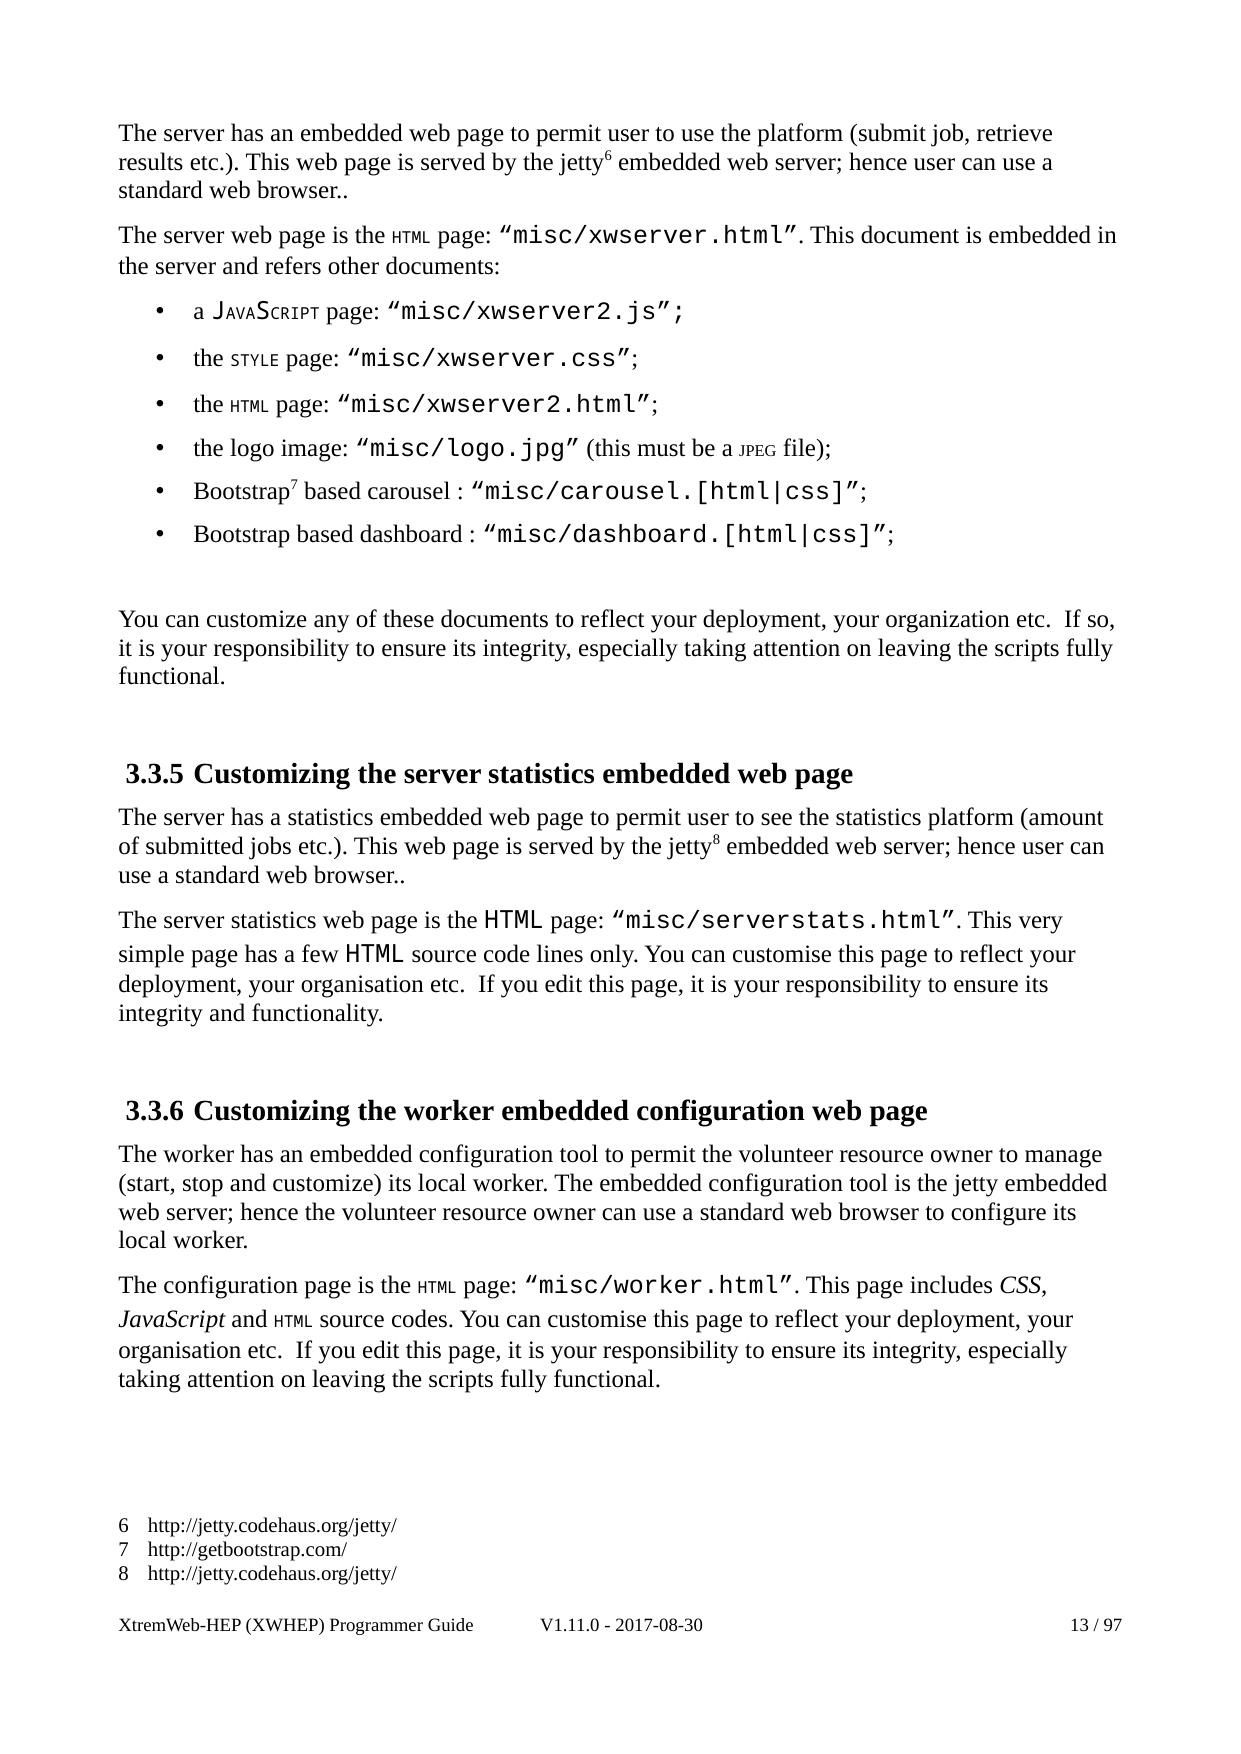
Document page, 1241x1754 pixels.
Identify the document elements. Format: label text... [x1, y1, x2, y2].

subtitle Customizing the server statistics embedded web page [118, 756, 1122, 790]
list Bootstrap based carousel : “misc/carousel.[html|css]”; [156, 476, 1122, 507]
list the style page: “misc/xwserver.css”; [156, 339, 1122, 373]
text You can customize any of these documents to reflect your deployment, your organization etc. If so, it is your responsibility to ensure its integrity, especially taking attention on leaving the scripts fully functional. [118, 604, 1122, 690]
text http://jetty.codehaus.org/jetty/ [118, 1561, 1122, 1585]
text The server web page is the html page: “misc/xwserver.html”. This document is embedded in the server and refers other documents: [118, 217, 1122, 280]
list a JavaScript page: “misc/xwserver2.js”; [156, 292, 1122, 327]
list the logo image: “misc/logo.jpg” (this must be a jpeg file); [156, 433, 1122, 463]
list the html page: “misc/xwserver2.html”; [156, 386, 1122, 420]
text The server has an embedded web page to permit user to use the platform (submit job, retrieve results etc.). This web page is served by the jetty embedded web server; hence user can use a standard web browser.. [118, 118, 1122, 204]
text The server statistics web page is the HTML page: “misc/serverstats.html”. This very simple page has a few HTML source code lines only. You can customise this page to reflect your deployment, your organisation etc. If you edit this page, it is your responsibility to ensure its integrity and functionality. [118, 901, 1122, 1027]
text The configuration page is the html page: “misc/worker.html”. This page includes CSS, JavaScript and html source codes. You can customise this page to reflect your deployment, your organisation etc. If you edit this page, it is your responsibility to ensure its integrity, especially taking attention on leaving the scripts fully functional. [118, 1267, 1122, 1393]
subtitle Customizing the worker embedded configuration web page [118, 1093, 1122, 1127]
text The worker has an embedded configuration tool to permit the volunteer resource owner to manage (start, stop and customize) its local worker. The embedded configuration tool is the jetty embedded web server; hence the volunteer resource owner can use a standard web browser to configure its local worker. [118, 1139, 1122, 1254]
text The server has a statistics embedded web page to permit user to see the statistics platform (amount of submitted jobs etc.). This web page is served by the jetty embedded web server; hence user can use a standard web browser.. [118, 802, 1122, 889]
list http://getbootstrap.com/ [118, 1537, 1122, 1561]
text http://jetty.codehaus.org/jetty/ [118, 1513, 1122, 1537]
list Bootstrap based dashboard : “misc/dashboard.[html|css]”; [156, 519, 1122, 550]
